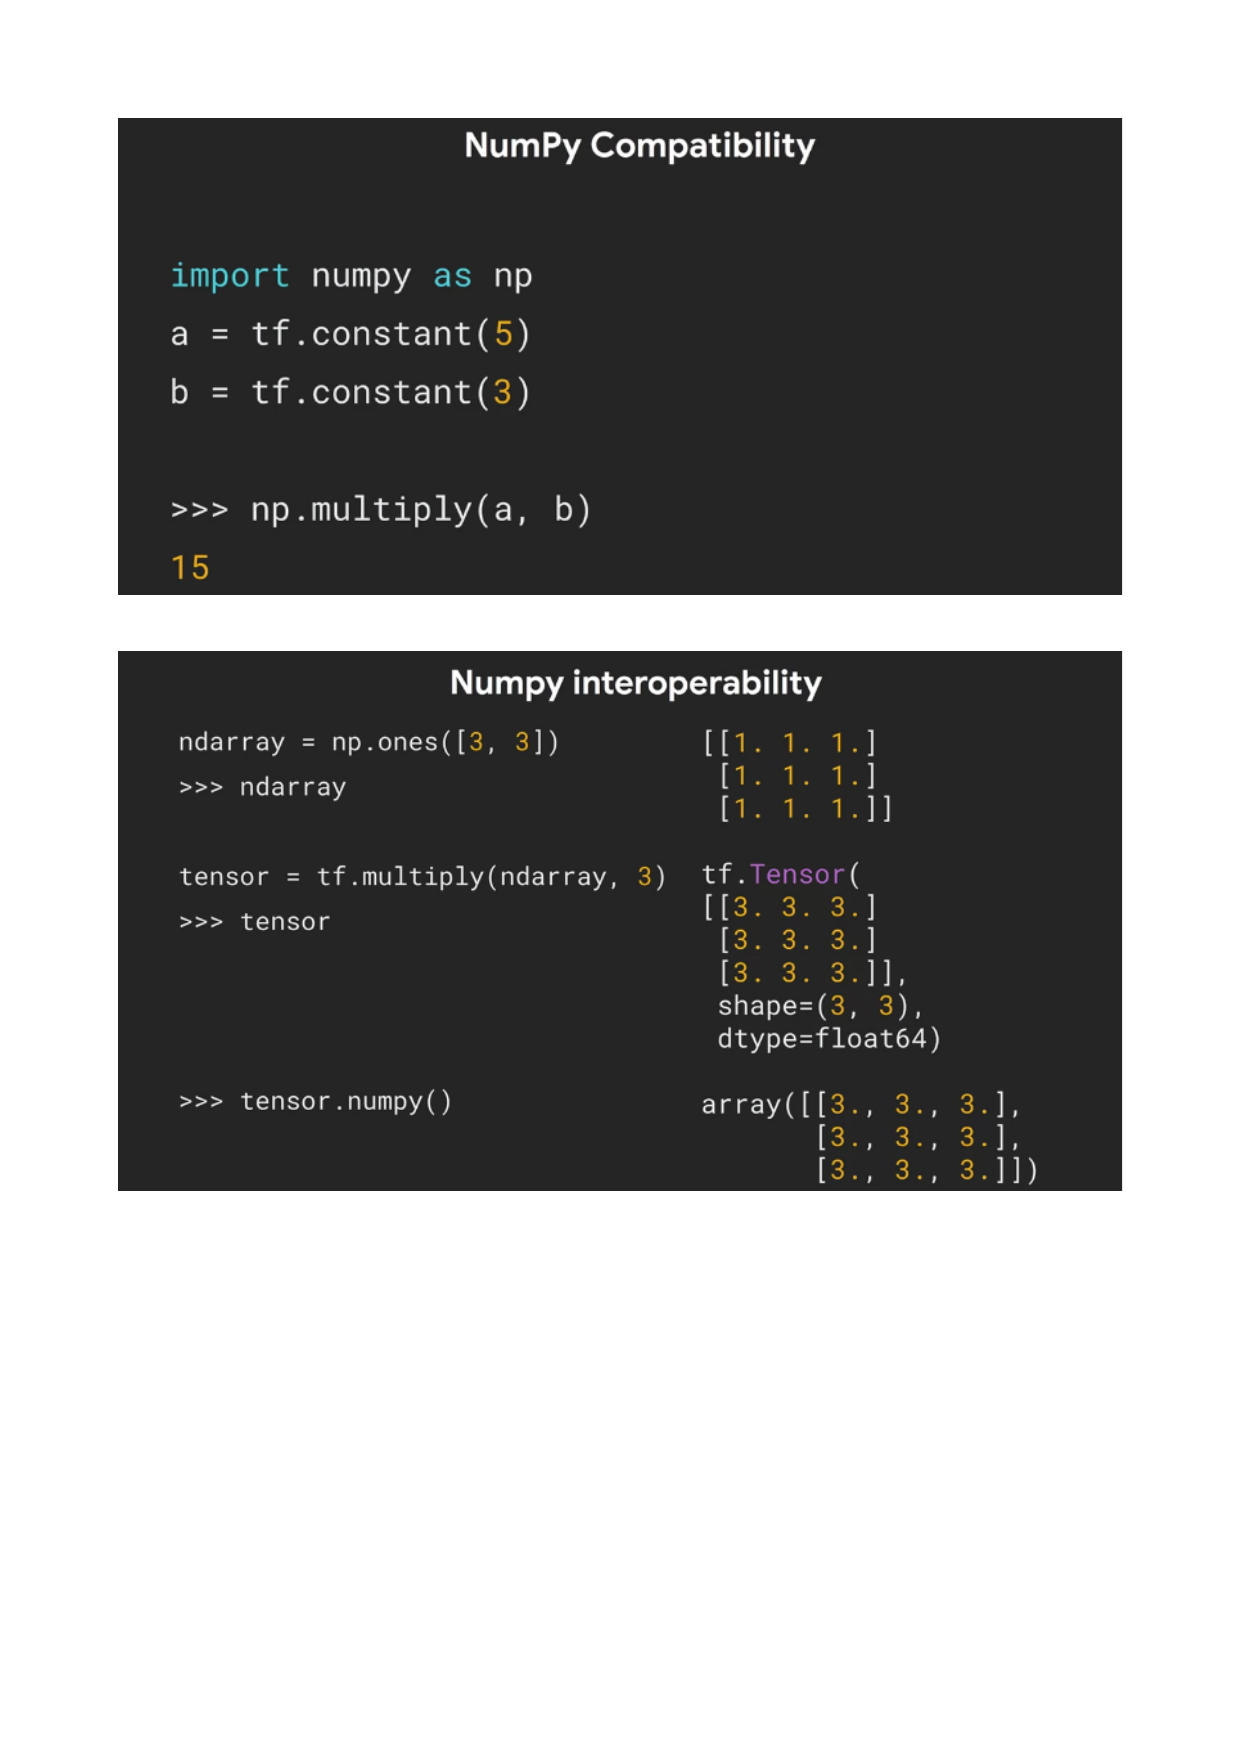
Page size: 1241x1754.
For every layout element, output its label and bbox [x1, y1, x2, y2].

picture [118, 118, 1123, 595]
picture [118, 651, 1123, 1191]
